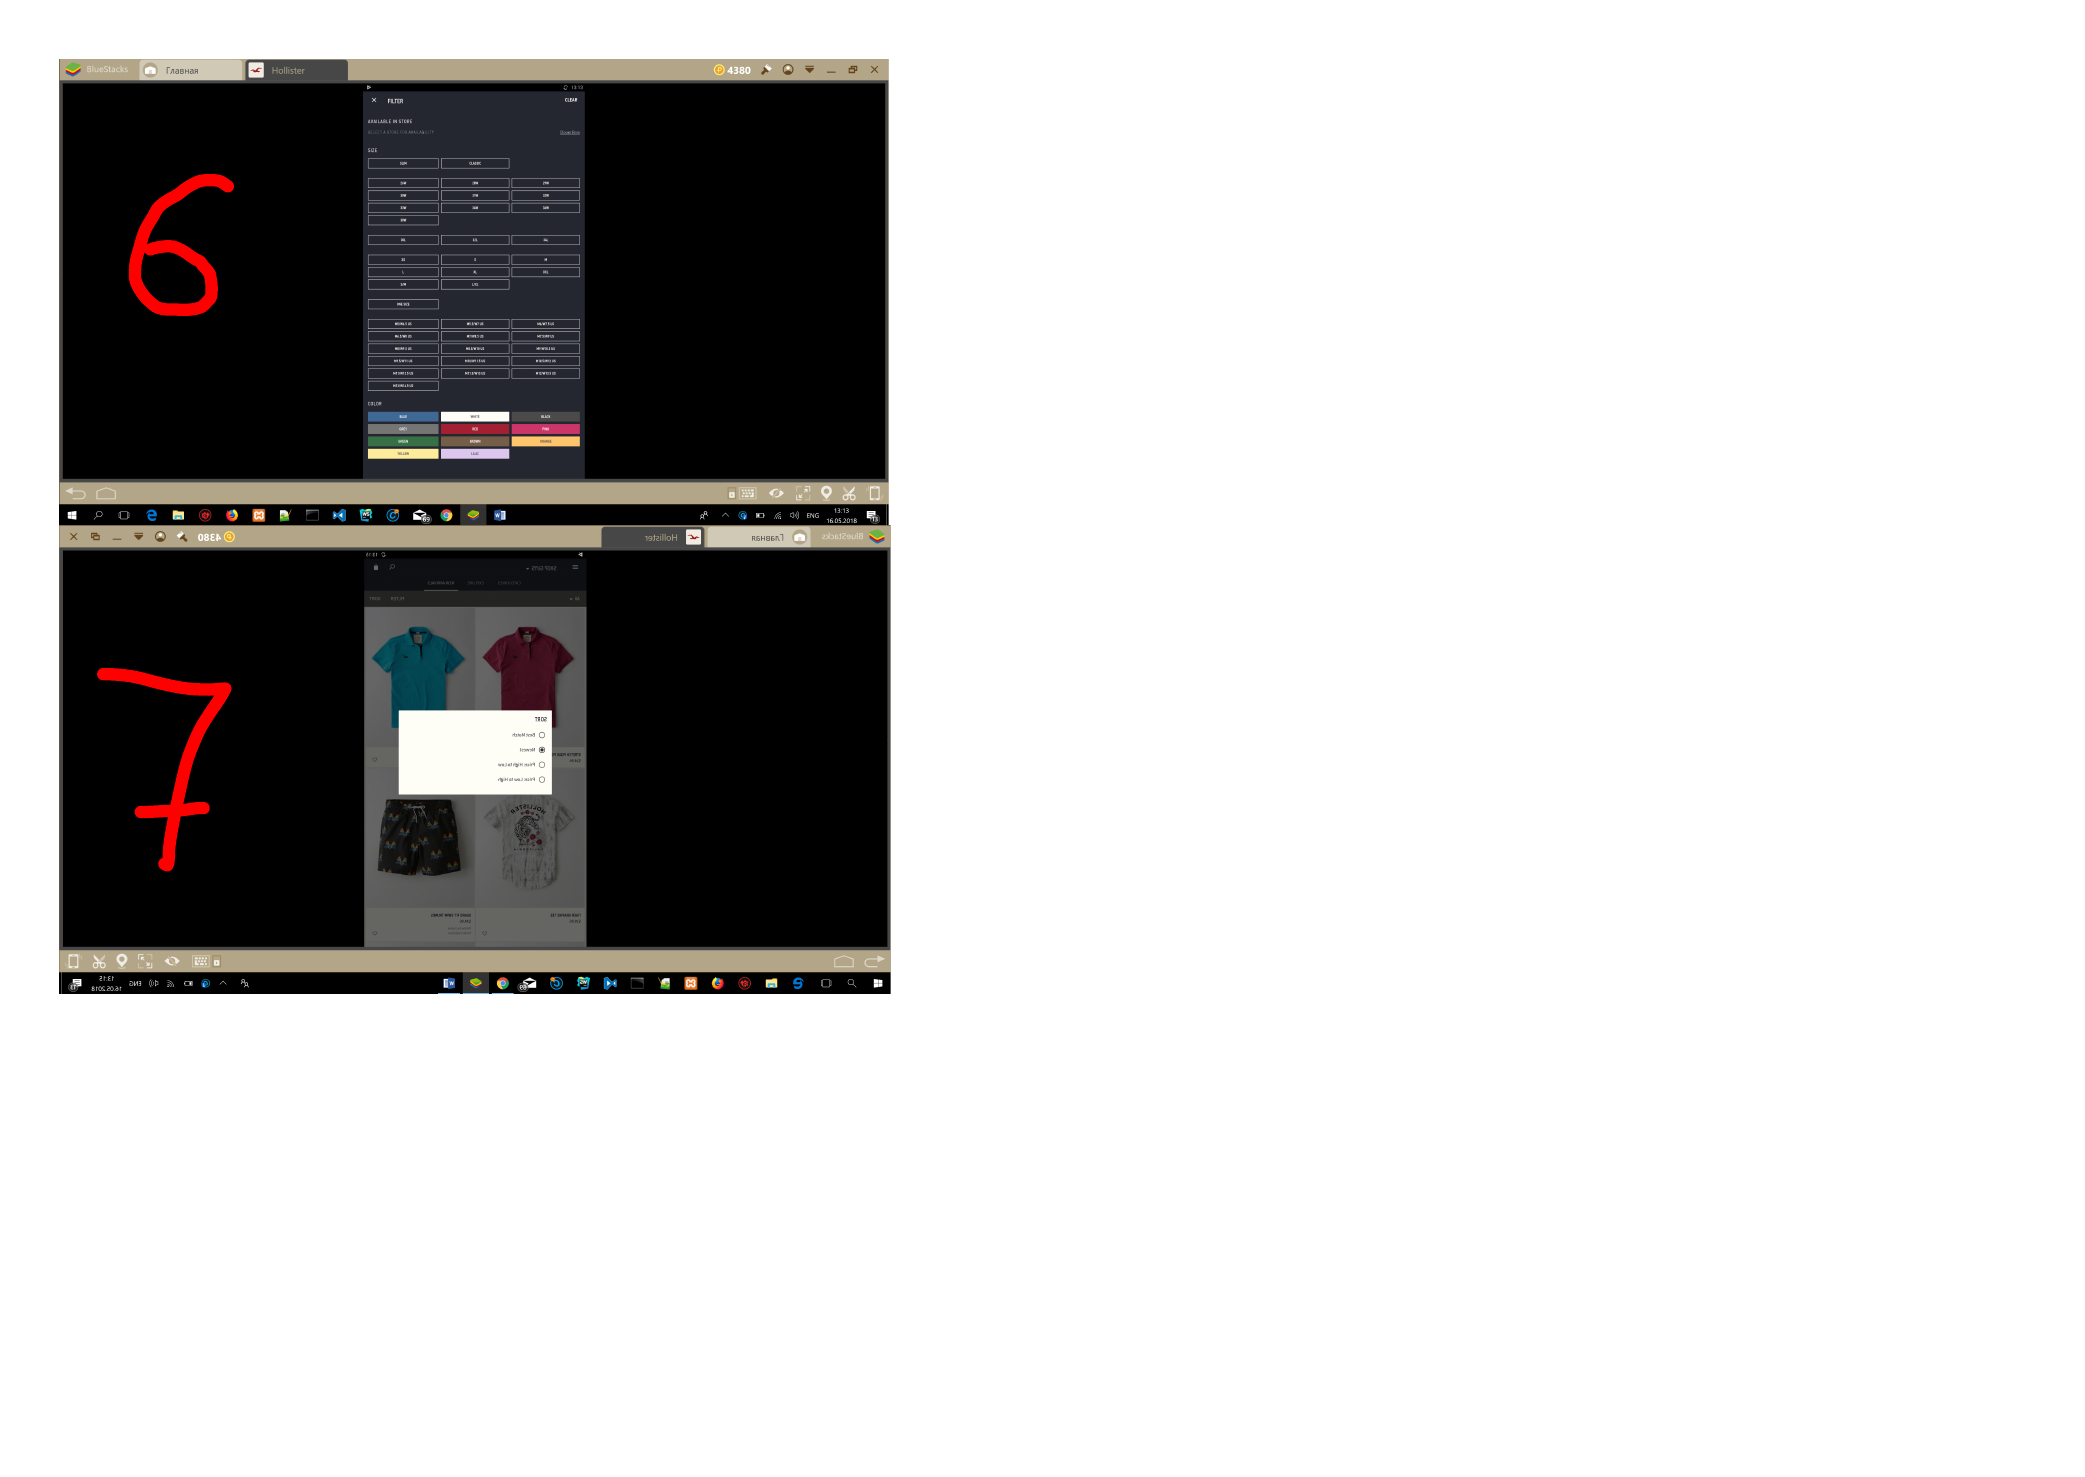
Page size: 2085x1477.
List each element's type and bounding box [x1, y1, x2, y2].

picture [59, 59, 891, 994]
